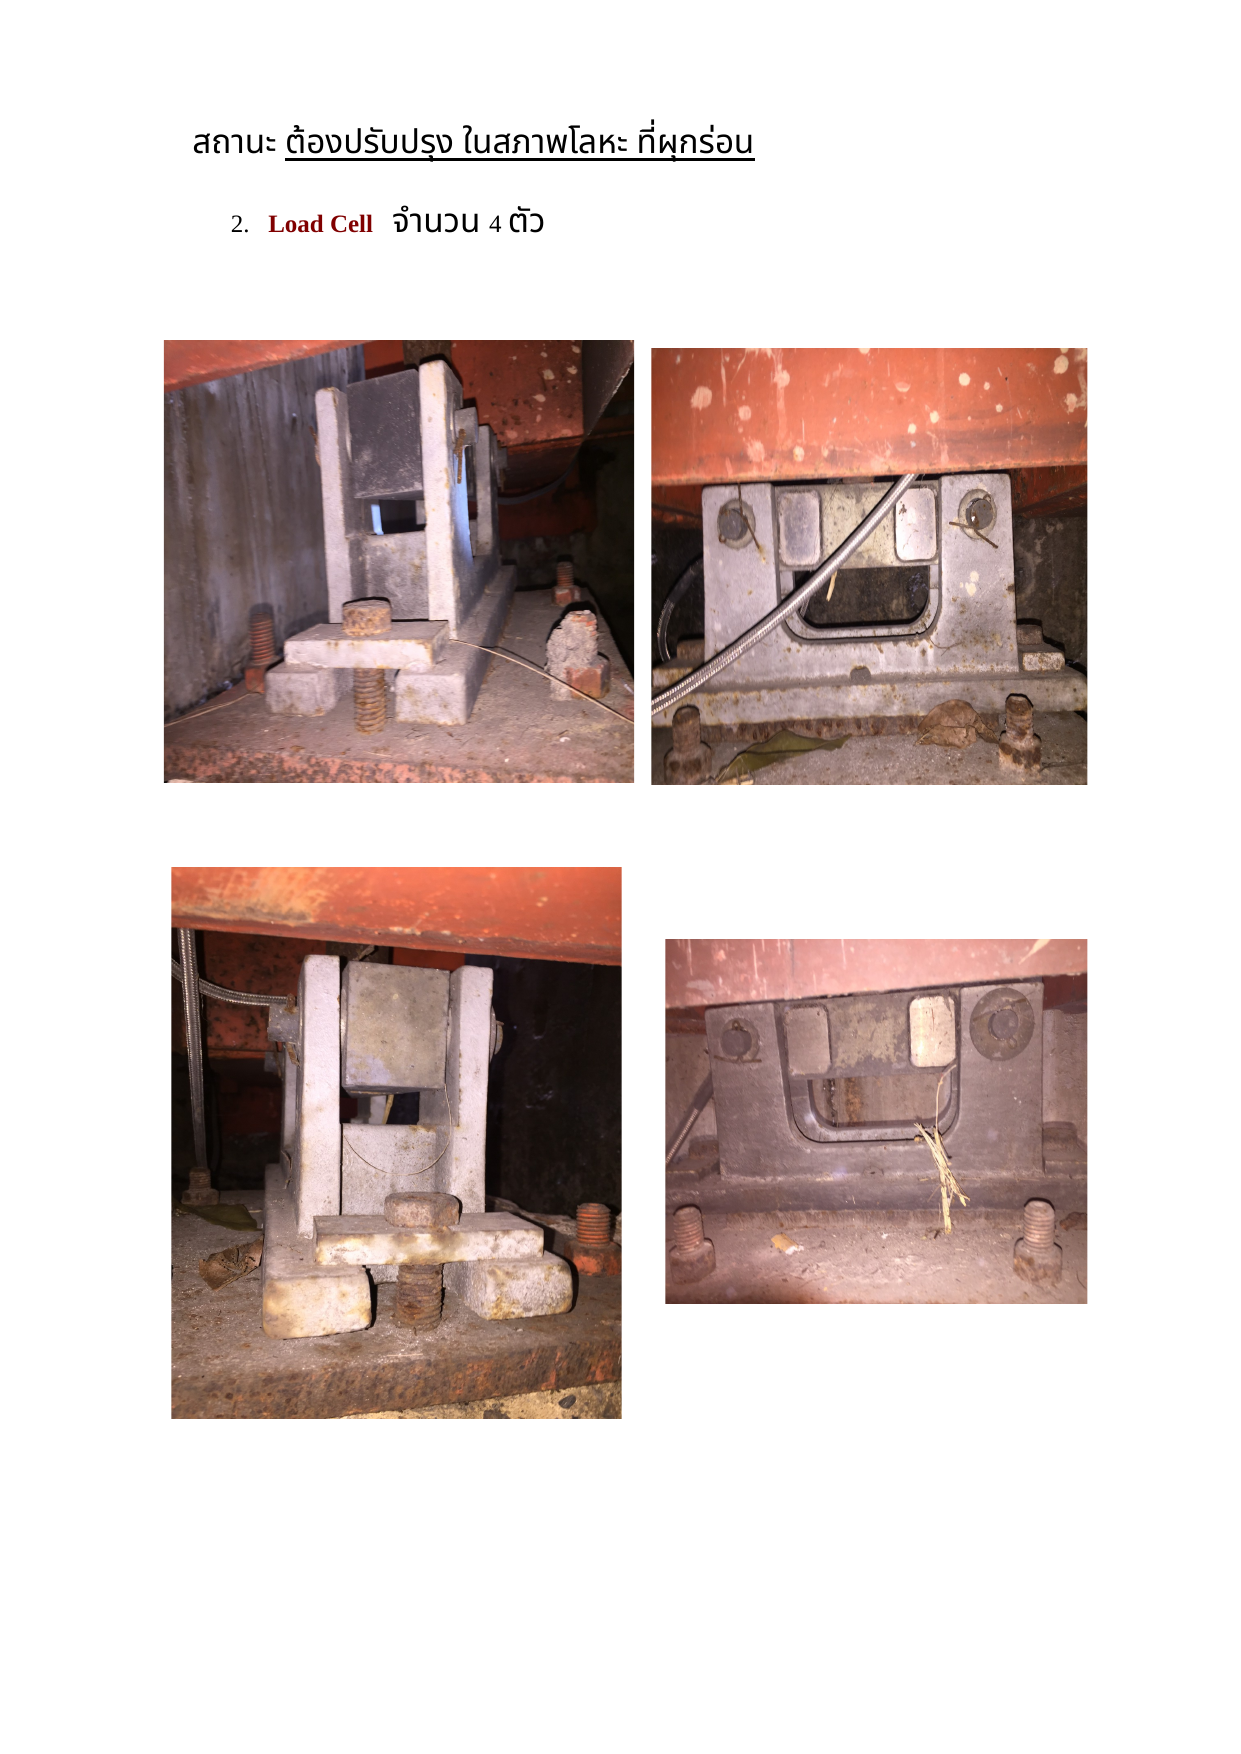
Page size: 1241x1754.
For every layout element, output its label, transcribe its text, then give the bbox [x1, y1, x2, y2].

picture [651, 348, 1088, 785]
picture [665, 939, 1088, 1304]
text สถานะ ต้องปรับปรุง ในสภาพโลหะ ที่ผุกร่อน [118, 118, 1122, 168]
picture [171, 867, 622, 1419]
list Load Cell จำนวน 4 ตัว [231, 197, 1122, 248]
picture [163, 340, 635, 783]
